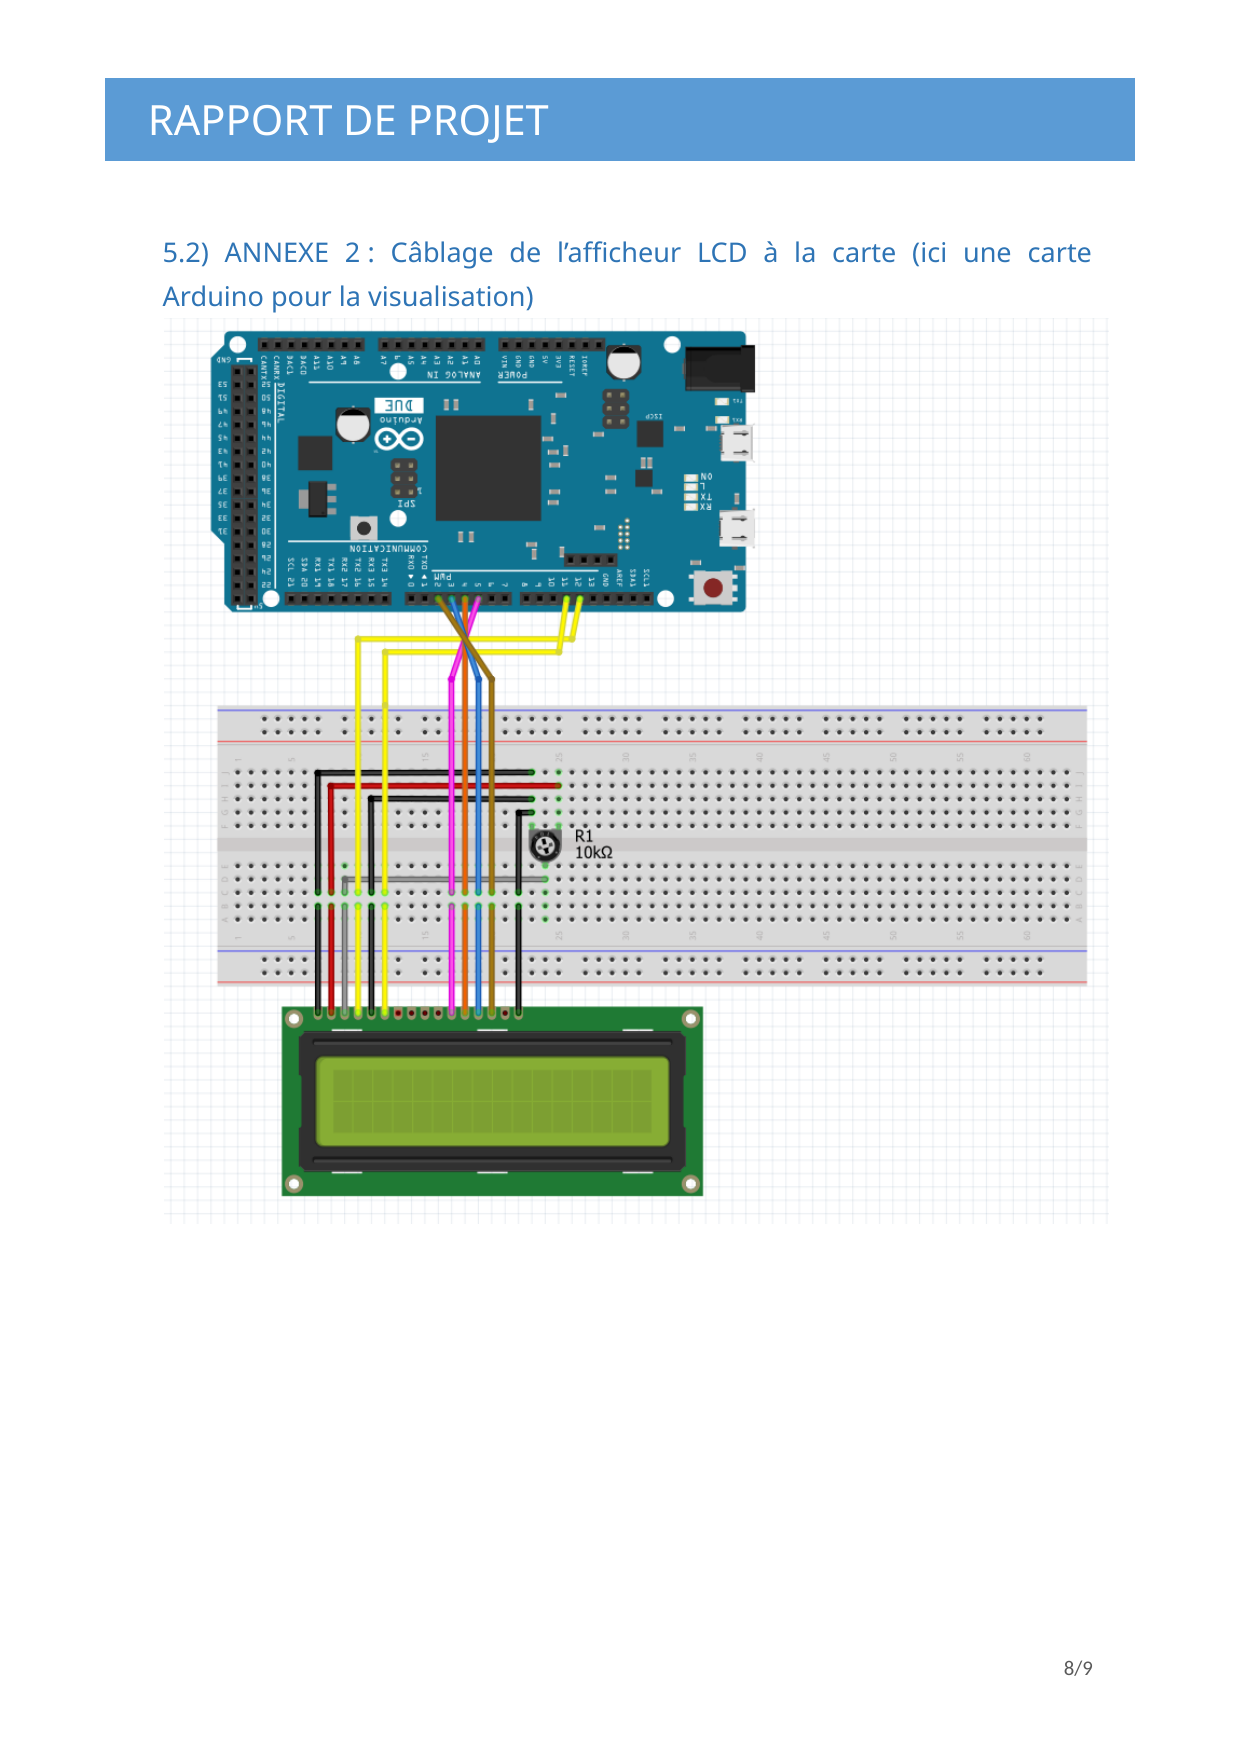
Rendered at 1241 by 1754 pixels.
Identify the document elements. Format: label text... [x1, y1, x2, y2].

picture [903, 55, 1115, 78]
subtitle 5.2) ANNEXE 2 : Câblage de l’afficheur LCD à la carte (ici une carte Arduino pour la visualisation) [148, 233, 1093, 314]
picture [164, 318, 1109, 1224]
picture [903, 161, 1115, 188]
